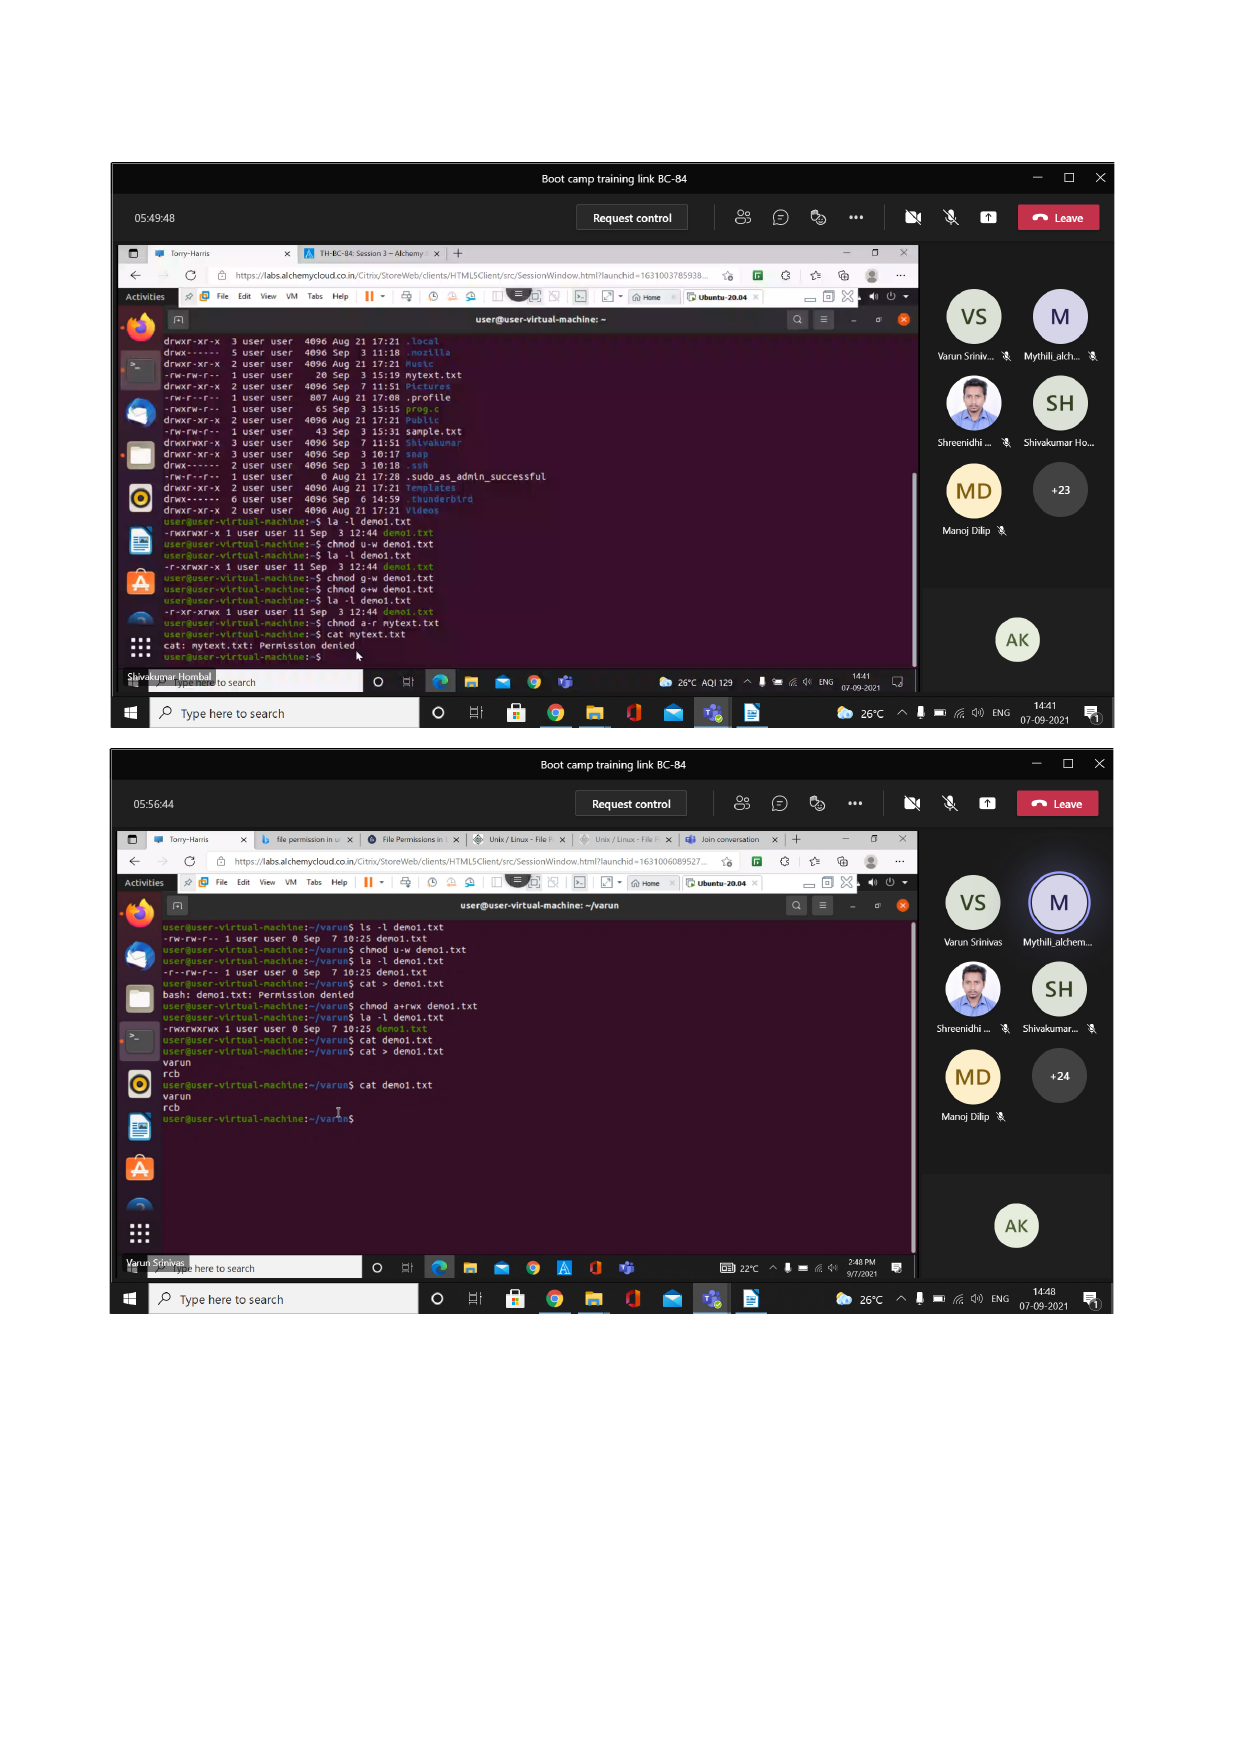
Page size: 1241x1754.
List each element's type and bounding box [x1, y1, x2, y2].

picture [110, 162, 1115, 728]
picture [109, 748, 1114, 1314]
